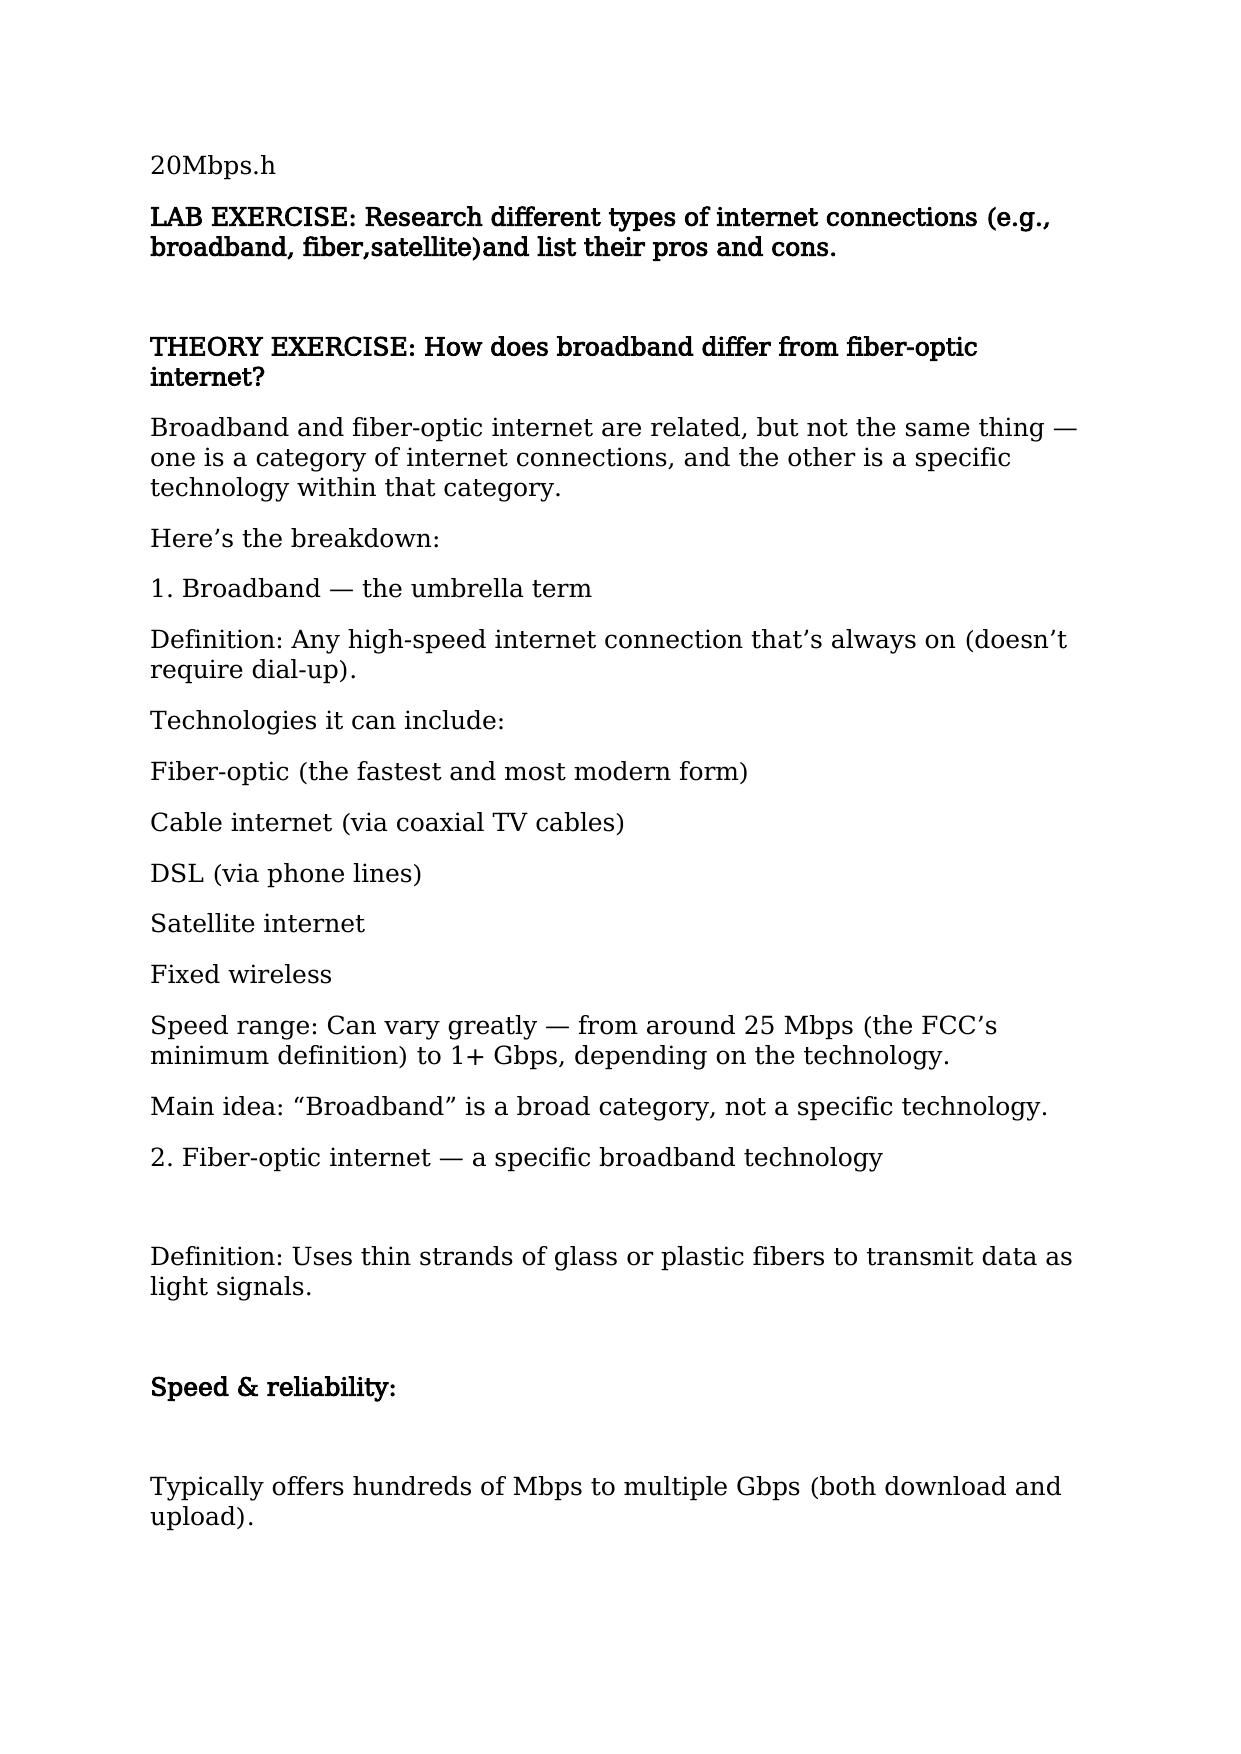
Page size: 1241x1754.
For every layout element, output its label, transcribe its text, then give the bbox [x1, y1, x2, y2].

text Satellite internet [150, 908, 1090, 938]
text Typically offers hundreds of Mbps to multiple Gbps (both download and upload). [150, 1470, 1090, 1530]
text 1. Broadband — the umbrella term [150, 573, 1090, 603]
text Technologies it can include: [150, 705, 1090, 735]
text Definition: Uses thin strands of glass or plastic fibers to transmit data as light signals. [150, 1241, 1090, 1301]
text Speed range: Can vary greatly — from around 25 Mbps (the FCC’s minimum definition) to 1+ Gbps, depending on the technology. [150, 1010, 1090, 1070]
text Fixed wireless [150, 959, 1090, 989]
text Here’s the breakdown: [150, 522, 1090, 552]
text Main idea: “Broadband” is a broad category, not a specific technology. [150, 1091, 1090, 1121]
text Speed & reliability: [150, 1371, 1090, 1401]
text DSL (via phone lines) [150, 857, 1090, 887]
text 2. Fiber-optic internet — a specific broadband technology [150, 1141, 1090, 1171]
text LAB EXERCISE: Research different types of internet connections (e.g., broadband, fiber,satellite)and list their pros and cons. [150, 201, 1090, 261]
text 20Mbps.h [150, 150, 1090, 180]
text Cable internet (via coaxial TV cables) [150, 806, 1090, 836]
text Fiber-optic (the fastest and most modern form) [150, 756, 1090, 786]
text Broadband and fiber-optic internet are related, but not the same thing — one is a category of internet connections, and the other is a specific technology within that category. [150, 411, 1090, 501]
text Definition: Any high-speed internet connection that’s always on (doesn’t require dial-up). [150, 624, 1090, 684]
text THEORY EXERCISE: How does broadband differ from fiber-optic internet? [150, 331, 1090, 391]
